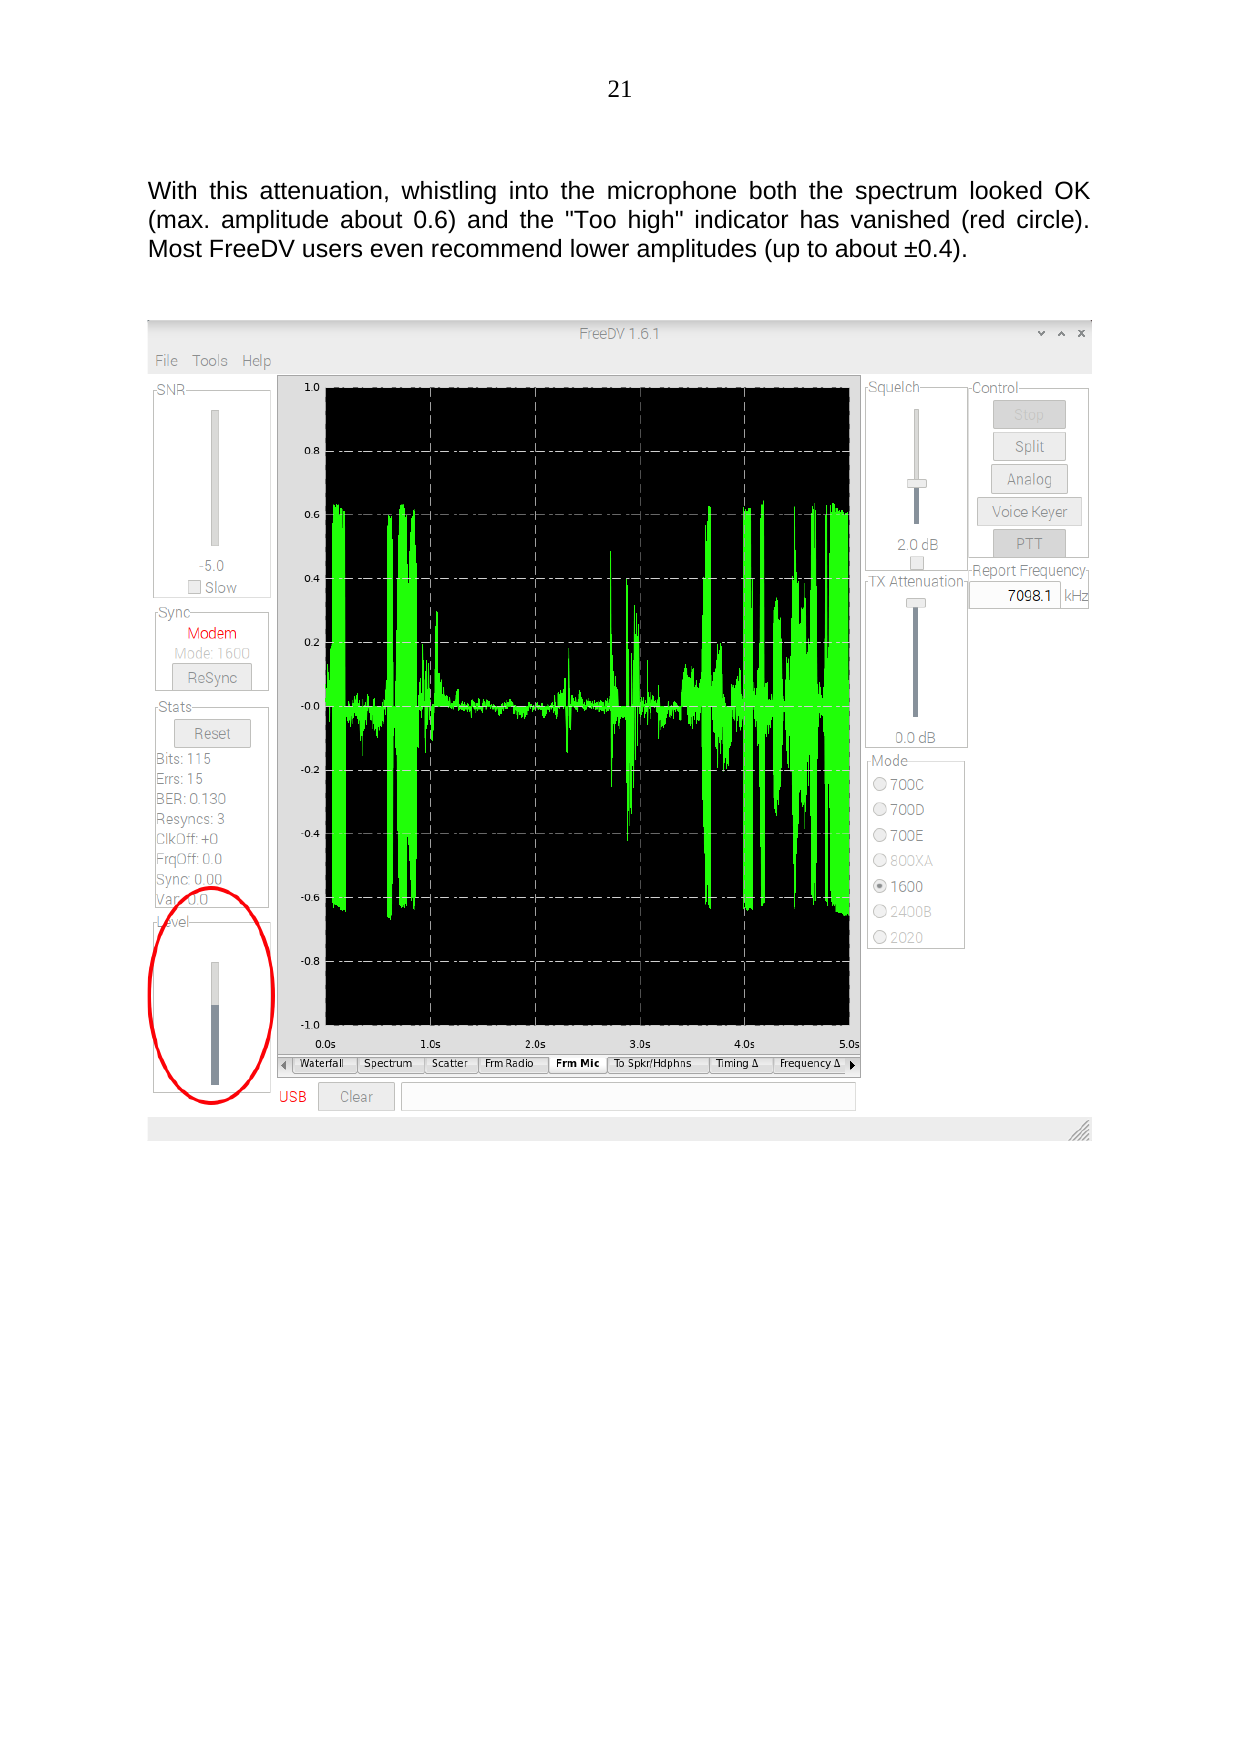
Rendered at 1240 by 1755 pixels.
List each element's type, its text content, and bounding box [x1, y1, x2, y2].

text With this attenuation, whistling into the microphone both the spectrum looked OK (max. amplitude about 0.6) and the "Too high" indicator has vanished (red circle). Most FreeDV users even recommend lower amplitudes (up to about ±0.4). [148, 176, 1092, 263]
